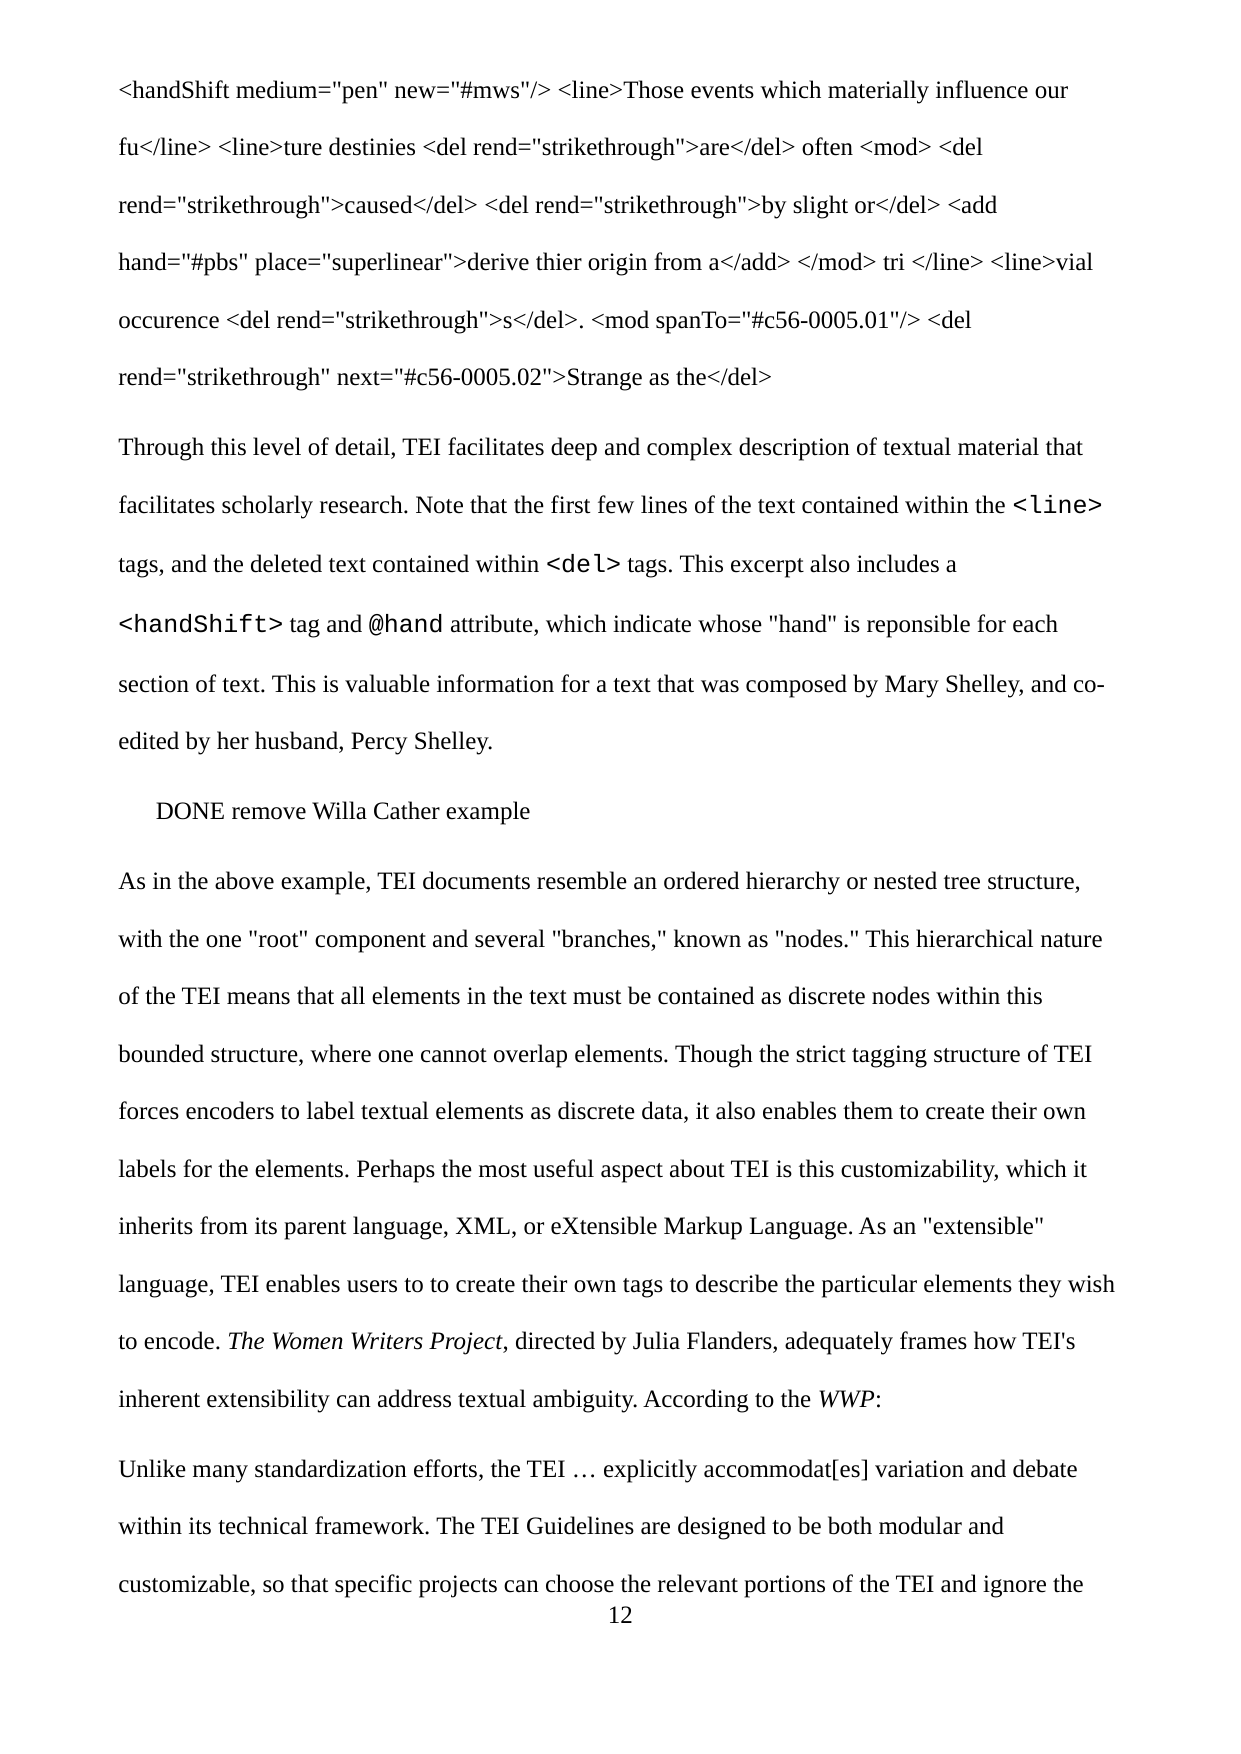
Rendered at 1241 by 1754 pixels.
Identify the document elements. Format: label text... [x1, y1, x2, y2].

text <handShift medium="pen" new="#mws"/> <line>Those events which materially influence our fu</line> <line>ture destinies <del rend="strikethrough">are</del> often <mod> <del rend="strikethrough">caused</del> <del rend="strikethrough">by slight or</del> <add hand="#pbs" place="superlinear">derive thier origin from a</add> </mod> tri </line> <line>vial occurence <del rend="strikethrough">s</del>. <mod spanTo="#c56-0005.01"/> <del rend="strikethrough" next="#c56-0005.02">Strange as the</del> [118, 75, 1122, 391]
text DONE remove Willa Cather example [156, 796, 1122, 825]
text As in the above example, TEI documents resemble an ordered hierarchy or nested tree structure, with the one "root" component and several "branches," known as "nodes." This hierarchical nature of the TEI means that all elements in the text must be contained as discrete nodes within this bounded structure, where one cannot overlap elements. Though the strict tagging structure of TEI forces encoders to label textual elements as discrete data, it also enables them to create their own labels for the elements. Perhaps the most useful aspect about TEI is this customizability, which it inherits from its parent language, XML, or eXtensible Markup Language. As an "extensible" language, TEI enables users to to create their own tags to describe the particular elements they wish to encode. The Women Writers Project, directed by Julia Flanders, adequately frames how TEI's inherent extensibility can address textual ambiguity. According to the WWP: [118, 866, 1122, 1412]
text Through this level of detail, TEI facilitates deep and complex description of textual material that facilitates scholarly research. Note that the first few lines of the text contained within the <line> tags, and the deleted text contained within <del> tags. This excerpt also includes a <handShift> tag and @hand attribute, which indicate whose "hand" is reponsible for each section of text. This is valuable information for a text that was composed by Mary Shelley, and co-edited by her husband, Percy Shelley. [118, 432, 1122, 755]
text Unlike many standardization efforts, the TEI … explicitly accommodat[es] variation and debate within its technical framework. The TEI Guidelines are designed to be both modular and customizable, so that specific projects can choose the relevant portions of the TEI and ignore the [118, 1454, 1122, 1597]
